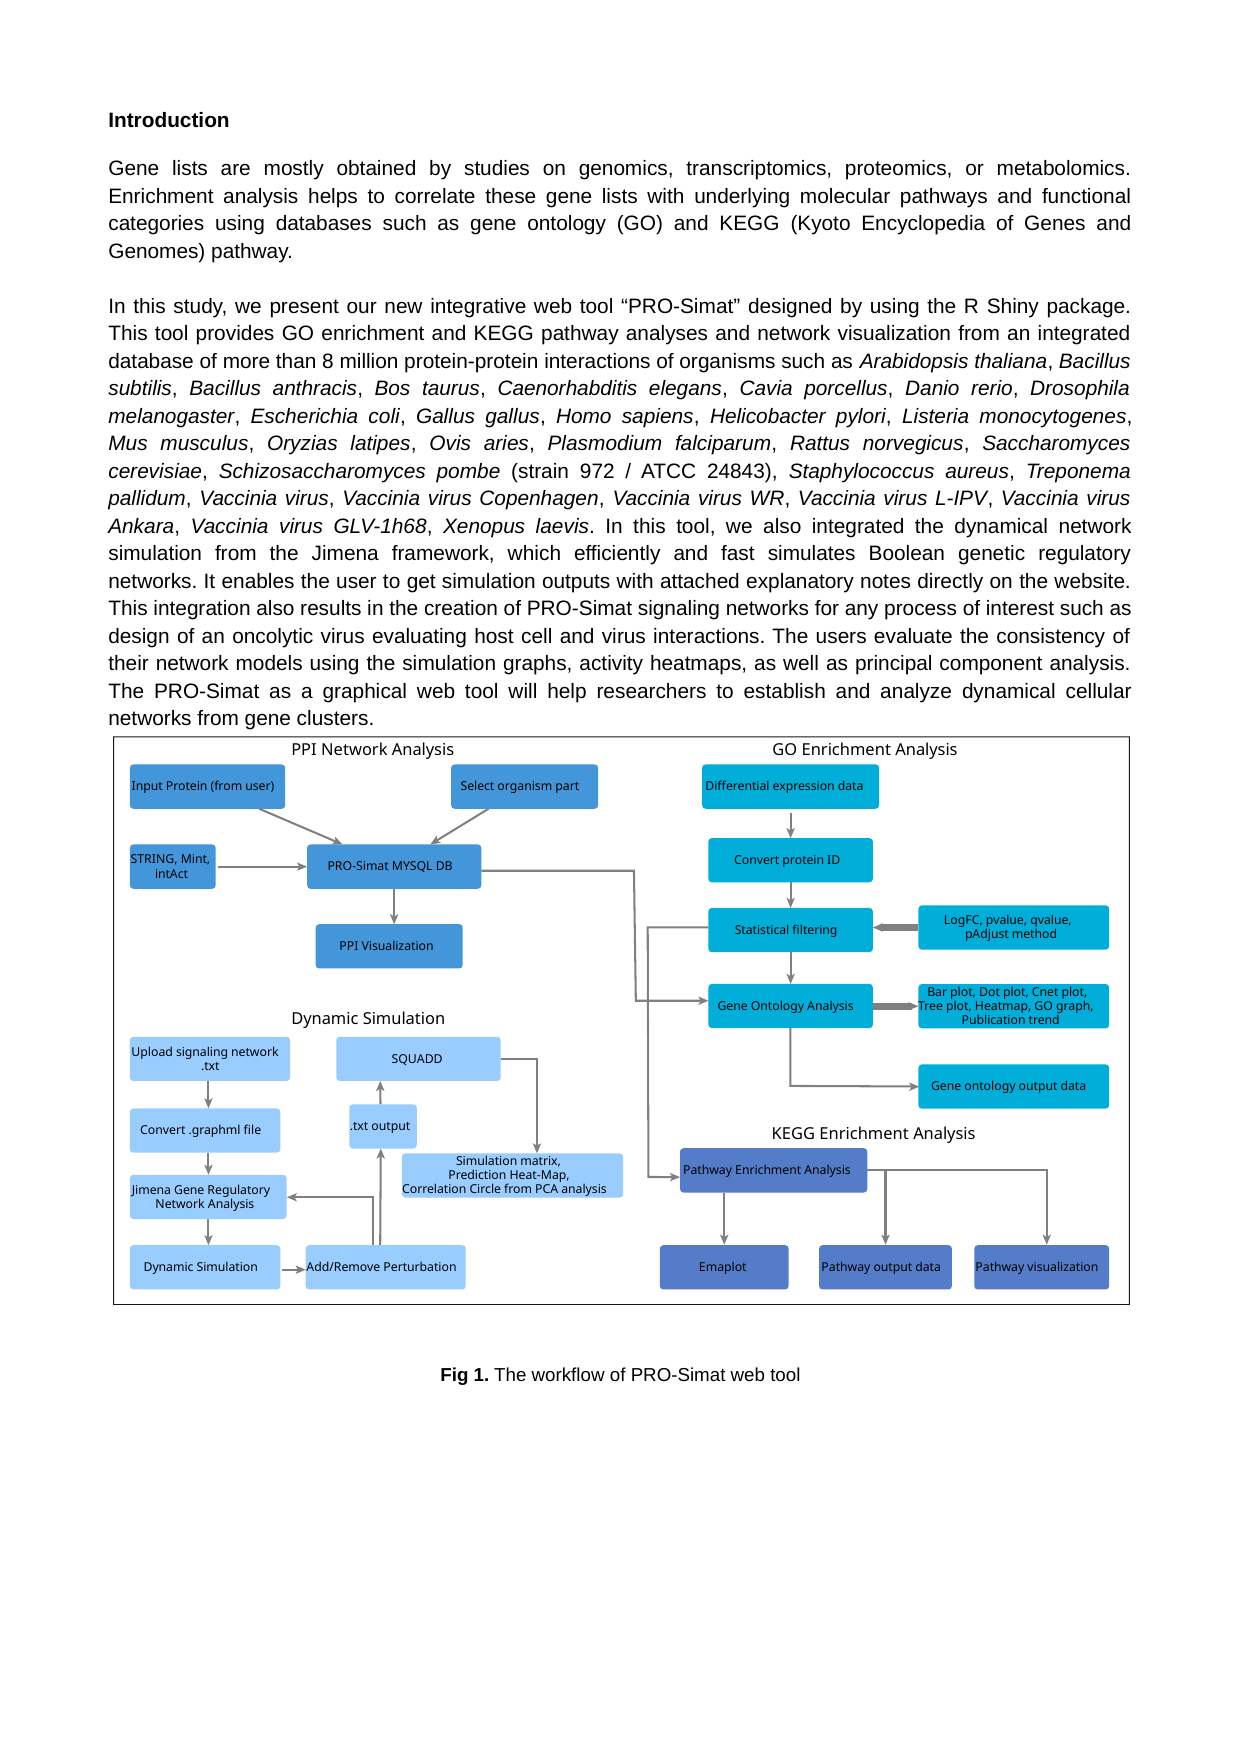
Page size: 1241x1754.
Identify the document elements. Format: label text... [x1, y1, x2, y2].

text In this study, we present our new integrative web tool “PRO-Simat” designed by using the R Shiny package. This tool provides GO enrichment and KEGG pathway analyses and network visualization from an integrated database of more than 8 million protein-protein interactions of organisms such as Arabidopsis thaliana, Bacillus subtilis, Bacillus anthracis, Bos taurus, Caenorhabditis elegans, Cavia porcellus, Danio rerio, Drosophila melanogaster, Escherichia coli, Gallus gallus, Homo sapiens, Helicobacter pylori, Listeria monocytogenes, Mus musculus, Oryzias latipes, Ovis aries, Plasmodium falciparum, Rattus norvegicus, Saccharomyces cerevisiae, Schizosaccharomyces pombe (strain 972 / ATCC 24843), Staphylococcus aureus, Treponema pallidum, Vaccinia virus, Vaccinia virus Copenhagen, Vaccinia virus WR, Vaccinia virus L-IPV, Vaccinia virus Ankara, Vaccinia virus GLV-1h68, Xenopus laevis. In this tool, we also integrated the dynamical network simulation from the Jimena framework, which efficiently and fast simulates Boolean genetic regulatory networks. It enables the user to get simulation outputs with attached explanatory notes directly on the website. This integration also results in the creation of PRO-Simat signaling networks for any process of interest such as design of an oncolytic virus evaluating host cell and virus interactions. The users evaluate the consistency of their network models using the simulation graphs, activity heatmaps, as well as principal component analysis. The PRO-Simat as a graphical web tool will help researchers to establish and analyze dynamical cellular networks from gene clusters. [108, 293, 1132, 730]
text Fig 1. The workflow of PRO-Simat web tool [108, 1363, 1132, 1385]
text Gene lists are mostly obtained by studies on genomics, transcriptomics, proteomics, or metabolomics. Enrichment analysis helps to correlate these gene lists with underlying molecular pathways and functional categories using databases such as gene ontology (GO) and KEGG (Kyoto Encyclopedia of Genes and Genomes) pathway. [108, 156, 1132, 262]
text Introduction [108, 108, 1132, 132]
